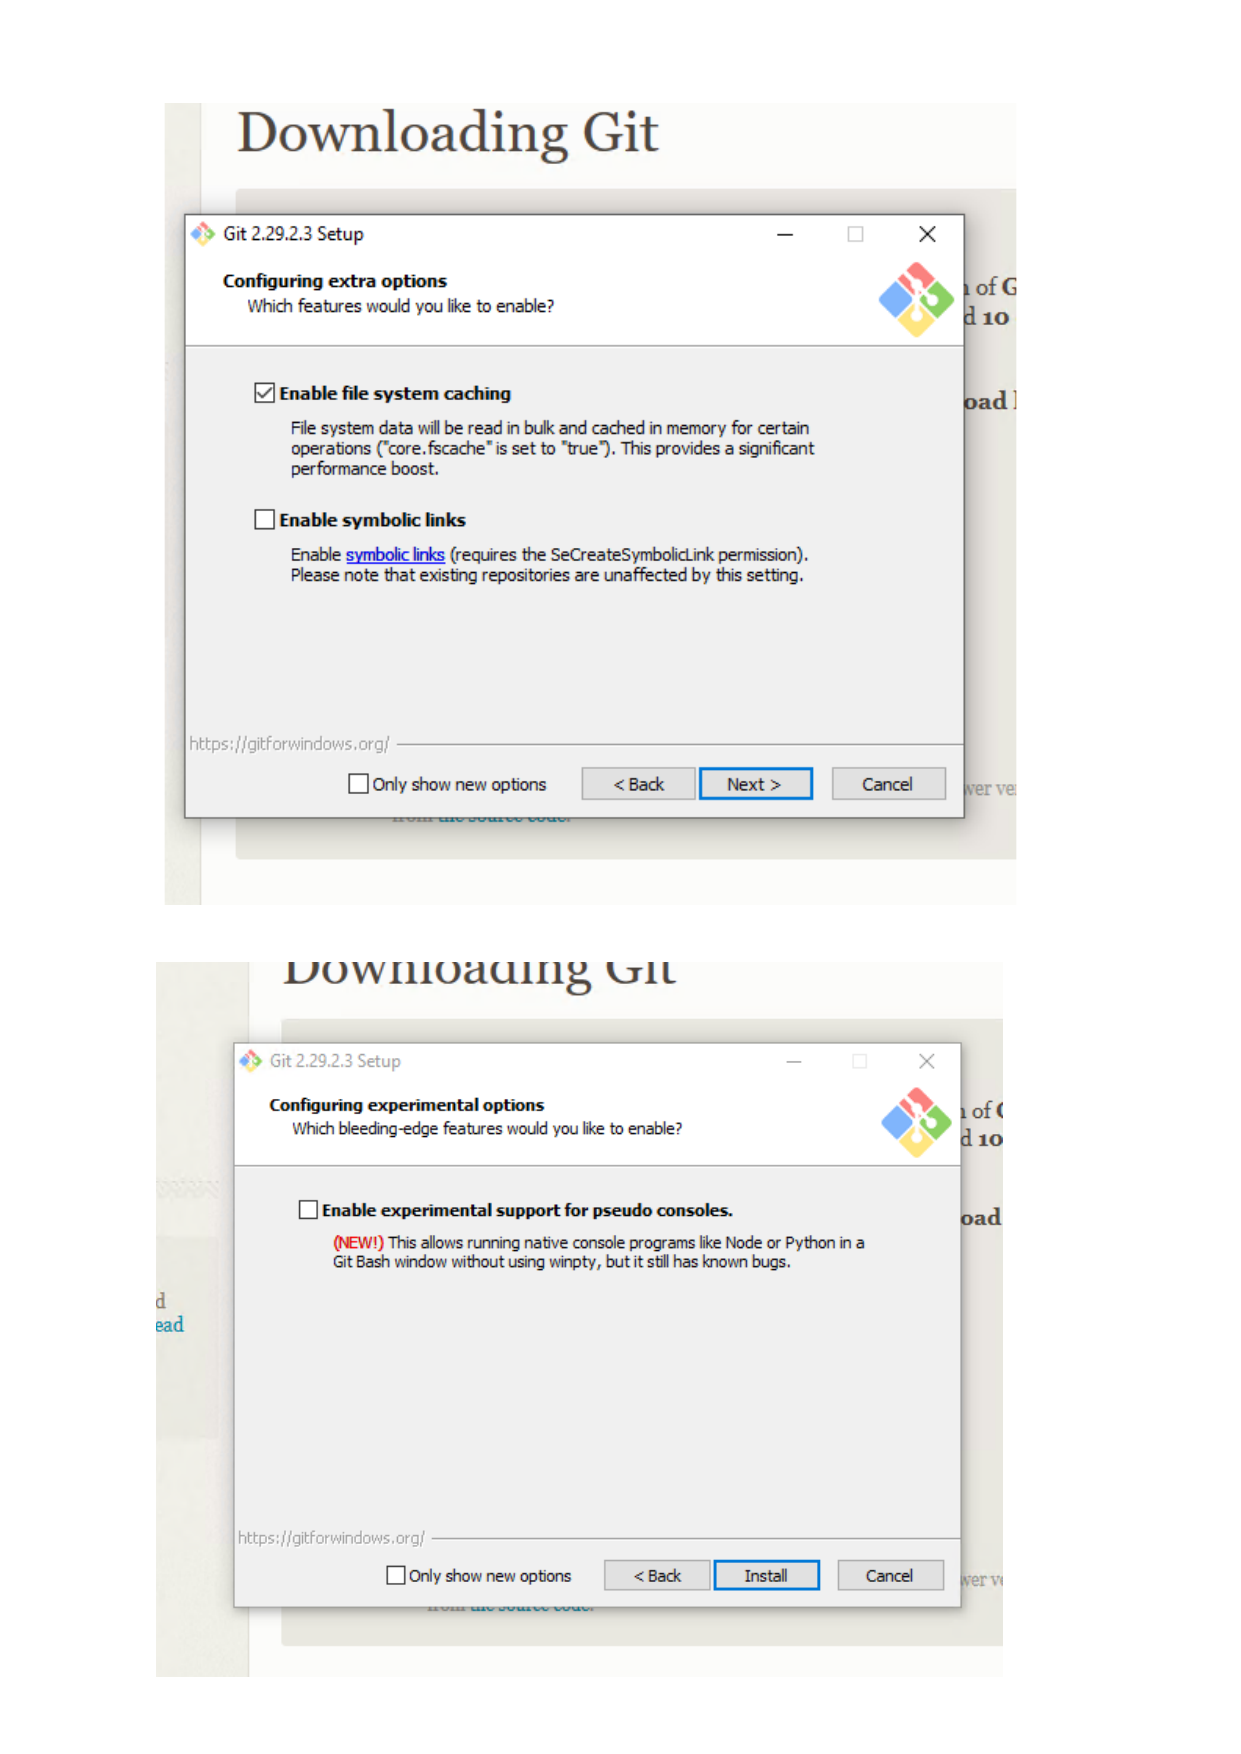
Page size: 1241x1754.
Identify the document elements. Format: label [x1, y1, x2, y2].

picture [164, 103, 1017, 905]
picture [156, 962, 1003, 1677]
